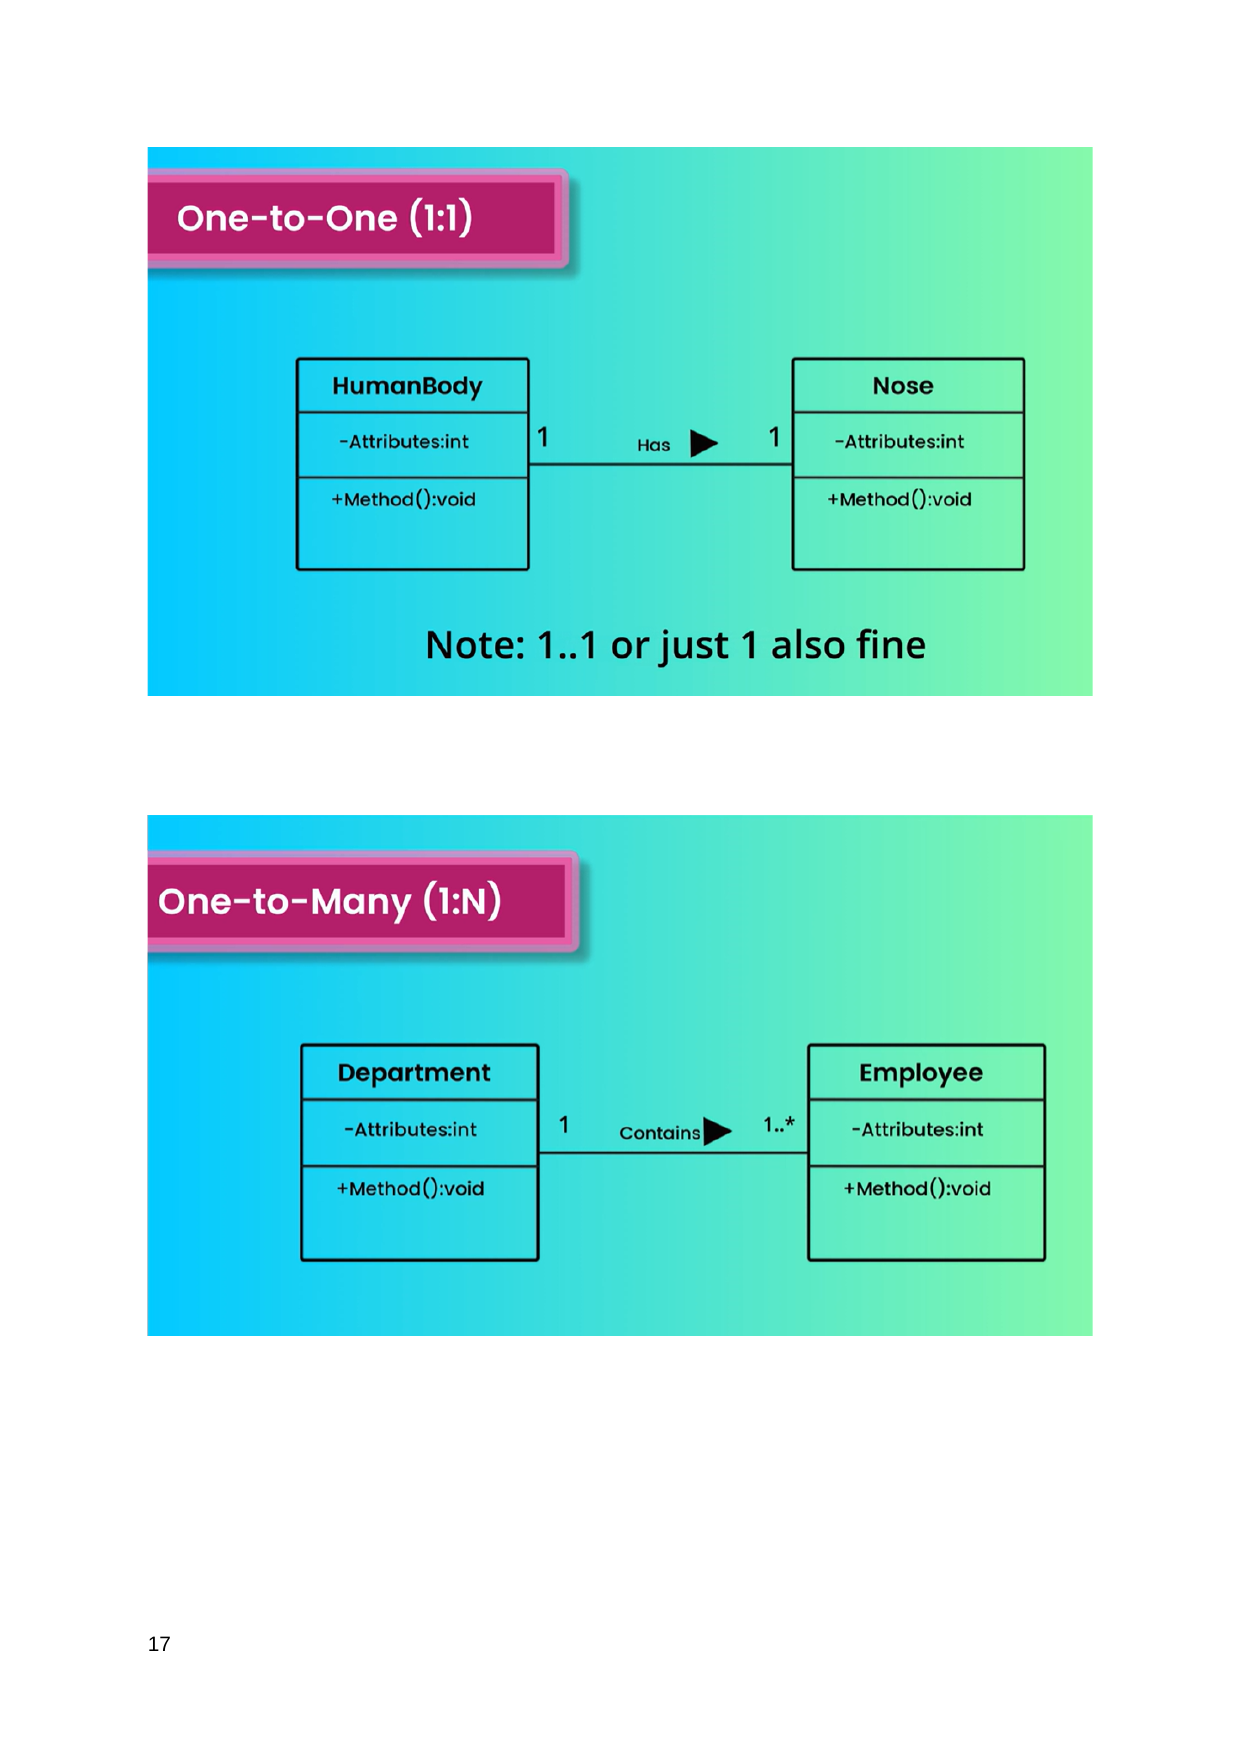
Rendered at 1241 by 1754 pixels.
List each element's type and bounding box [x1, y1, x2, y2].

picture [147, 147, 1093, 696]
picture [147, 815, 1093, 1336]
